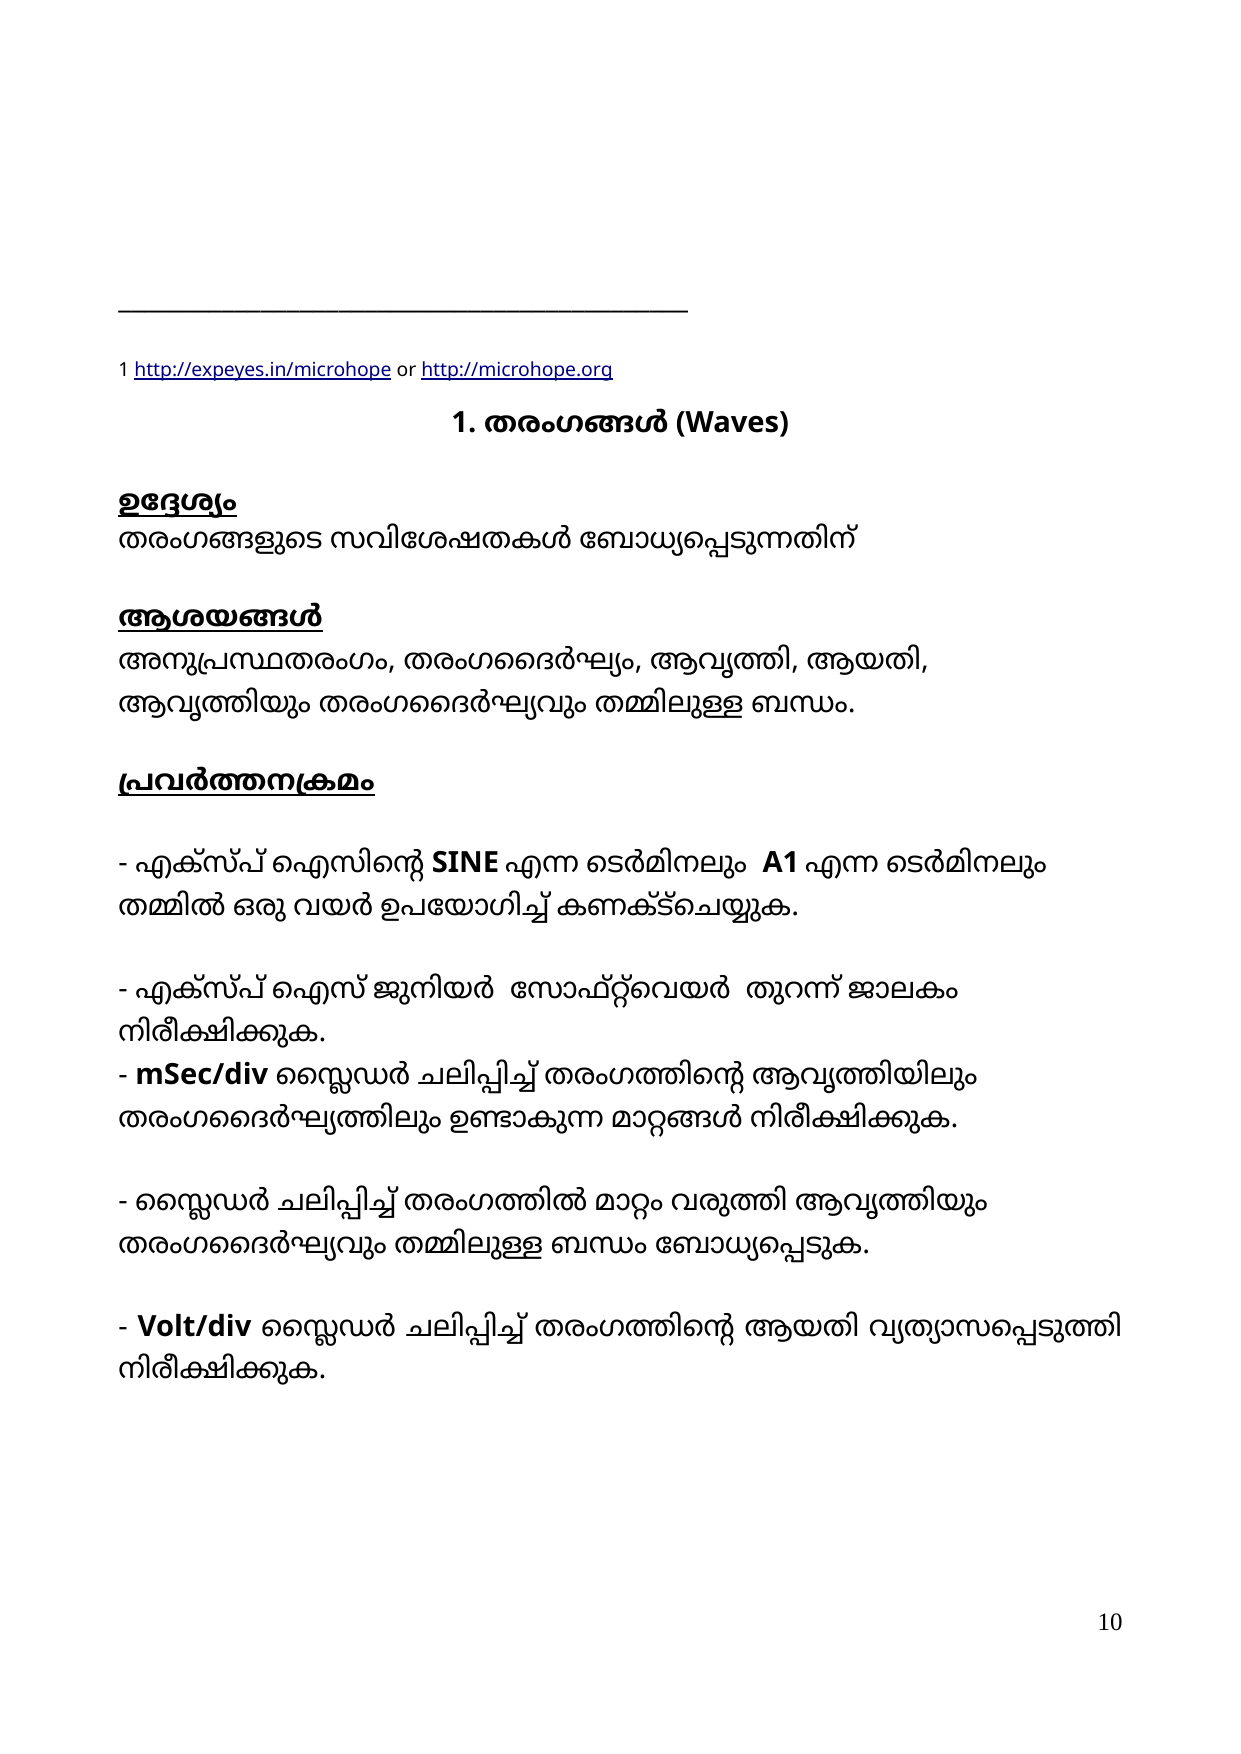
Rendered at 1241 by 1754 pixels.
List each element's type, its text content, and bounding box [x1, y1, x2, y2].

text ____________________________________________ [118, 277, 1122, 317]
text ആശയങ്ങള്‍ [118, 600, 1122, 638]
text പ്രവര്‍ത്തനക്രമം [118, 764, 1122, 802]
text - Volt/div സ്ലൈഡര്‍ ചലിപ്പിച്ച് തരംഗത്തിന്റെ ആയതി വ്യത്യാസപ്പെടുത്തി നിരീക്ഷിക്കുക. [118, 1305, 1122, 1391]
text 1 http://expeyes.in/microhope or http://microhope.org [118, 356, 1122, 402]
text തരംഗങ്ങളുടെ സവിശേ‍ഷതകള്‍ ബോധ്യപ്പെടുന്നതിന് [118, 522, 1122, 560]
text - എക്സ്പ് ഐസ് ജുനിയര്‍ സോഫ്റ്റ്‌വെയർ തുറന്ന് ജാലകം നിരീക്ഷിക്കുക. [118, 967, 1122, 1053]
text ഉദ്ദേശ്യം [118, 484, 1122, 522]
text 1. തരംഗങ്ങള്‍ (Waves) [118, 402, 1122, 445]
text - mSec/div സ്ലൈ‍ഡര്‍ ചലിപ്പിച്ച് തരംഗത്തിന്റെ ആവ‍ൃത്തിയിലും തരംഗദൈര്‍ഘ്യത്തിലും ഉണ്ടാകുന്ന മാറ്റങ്ങള്‍ നിരീക്ഷിക്കുക. [118, 1053, 1122, 1139]
text അനുപ്രസ്ഥതരംഗം, തരംഗദൈര്‍ഘ്യം, ആവൃത്തി, ആയതി, ആവൃത്തിയും തരംഗദൈര്‍ഘ്യവും തമ്മിലുള്ള ബന്ധം. [118, 638, 1122, 724]
text - സ്ലൈ‍ഡര്‍ ചലിപ്പിച്ച് തരംഗത്തില്‍ മാറ്റം വരുത്തി ആവൃത്തിയും തരംഗദൈര്‍ഘ്യവും തമ്മിലുള്ള ബന്ധം ബോധ്യപ്പെടുക. [118, 1179, 1122, 1265]
text - എക്സ്പ് ഐസിന്റെ SINEഎന്ന ടെര്‍മിനലും A1എന്ന ടെര്‍മിനലും തമ്മില്‍ ഒരു വയര്‍ ഉപയോഗിച്ച് കണക്ട്ചെയ്യുക. [118, 842, 1122, 928]
